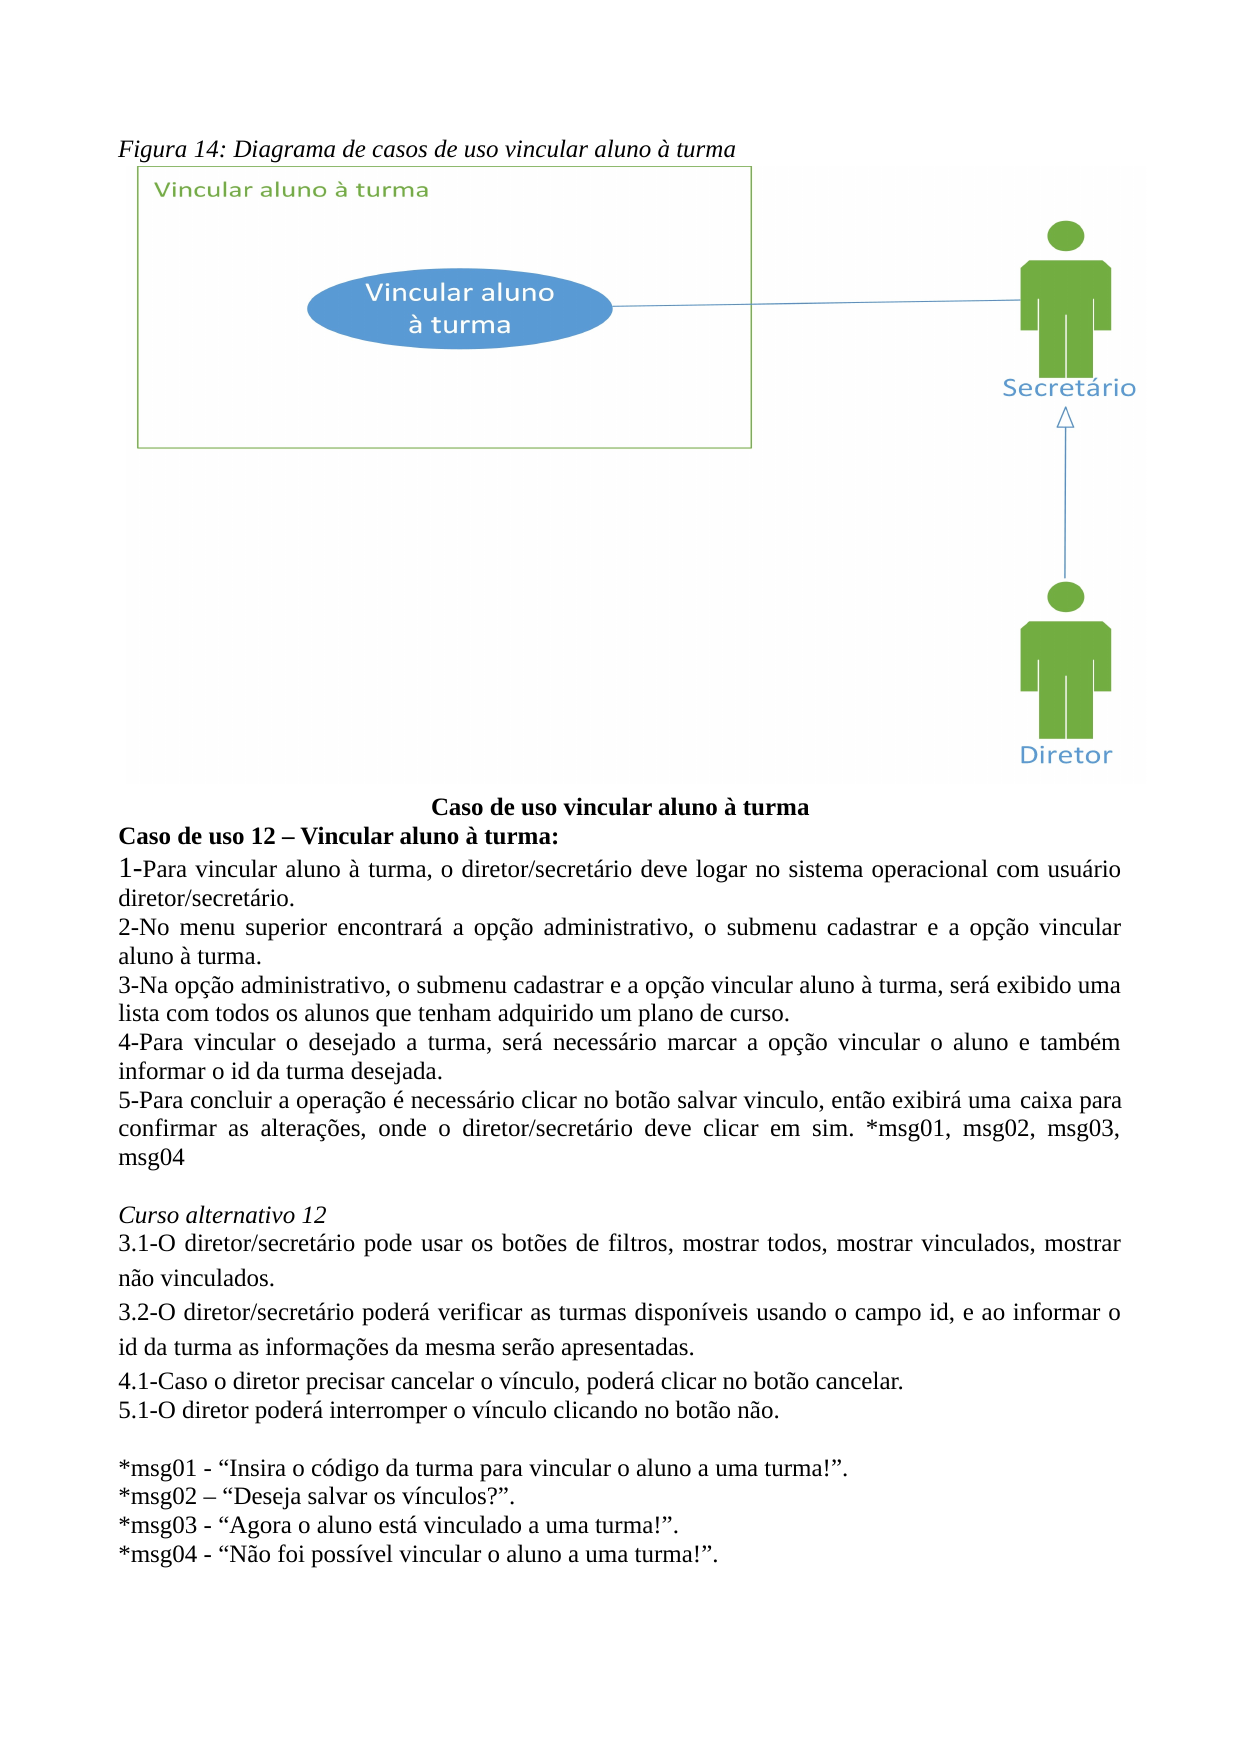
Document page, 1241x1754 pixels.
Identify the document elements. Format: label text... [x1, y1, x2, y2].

text Figura 14: Diagrama de casos de uso vincular aluno à turma [118, 134, 1154, 163]
text Caso de uso vincular aluno à turma [118, 163, 1154, 821]
text *msg02 – “Deseja salvar os vínculos?”. [118, 1481, 1122, 1510]
text *msg04 - “Não foi possível vincular o aluno a uma turma!”. [118, 1539, 1122, 1568]
text 4.1-Caso o diretor precisar cancelar o vínculo, poderá clicar no botão cancelar. [118, 1366, 1122, 1395]
text 3-Na opção administrativo, o submenu cadastrar e a opção vincular aluno à turma, será exibido uma lista com todos os alunos que tenham adquirido um plano de curso. [118, 970, 1122, 1027]
picture [126, 166, 1147, 784]
text 3.2-O diretor/secretário poderá verificar as turmas disponíveis usando o campo id, e ao informar o id da turma as informações da mesma serão apresentadas. [118, 1297, 1122, 1361]
text 5.1-O diretor poderá interromper o vínculo clicando no botão não. [118, 1395, 1122, 1424]
text Curso alternativo 12 [118, 1200, 1122, 1228]
text Caso de uso 12 – Vincular aluno à turma: [118, 821, 1122, 850]
text [118, 118, 1154, 134]
text *msg03 - “Agora o aluno está vinculado a uma turma!”. [118, 1510, 1122, 1539]
text *msg01 - “Insira o código da turma para vincular o aluno a uma turma!”. [118, 1453, 1122, 1481]
text 2-No menu superior encontrará a opção administrativo, o submenu cadastrar e a opção vincular aluno à turma. [118, 912, 1122, 970]
text 3.1-O diretor/secretário pode usar os botões de filtros, mostrar todos, mostrar vinculados, mostrar não vinculados. [118, 1228, 1122, 1292]
text 5-Para concluir a operação é necessário clicar no botão salvar vinculo, então exibirá uma caixa para confirmar as alterações, onde o diretor/secretário deve clicar em sim. *msg01, msg02, msg03, msg04 [118, 1085, 1122, 1171]
text 1-Para vincular aluno à turma, o diretor/secretário deve logar no sistema operacional com usuário diretor/secretário. [118, 850, 1122, 912]
text 4-Para vincular o desejado a turma, será necessário marcar a opção vincular o aluno e também informar o id da turma desejada. [118, 1027, 1122, 1085]
